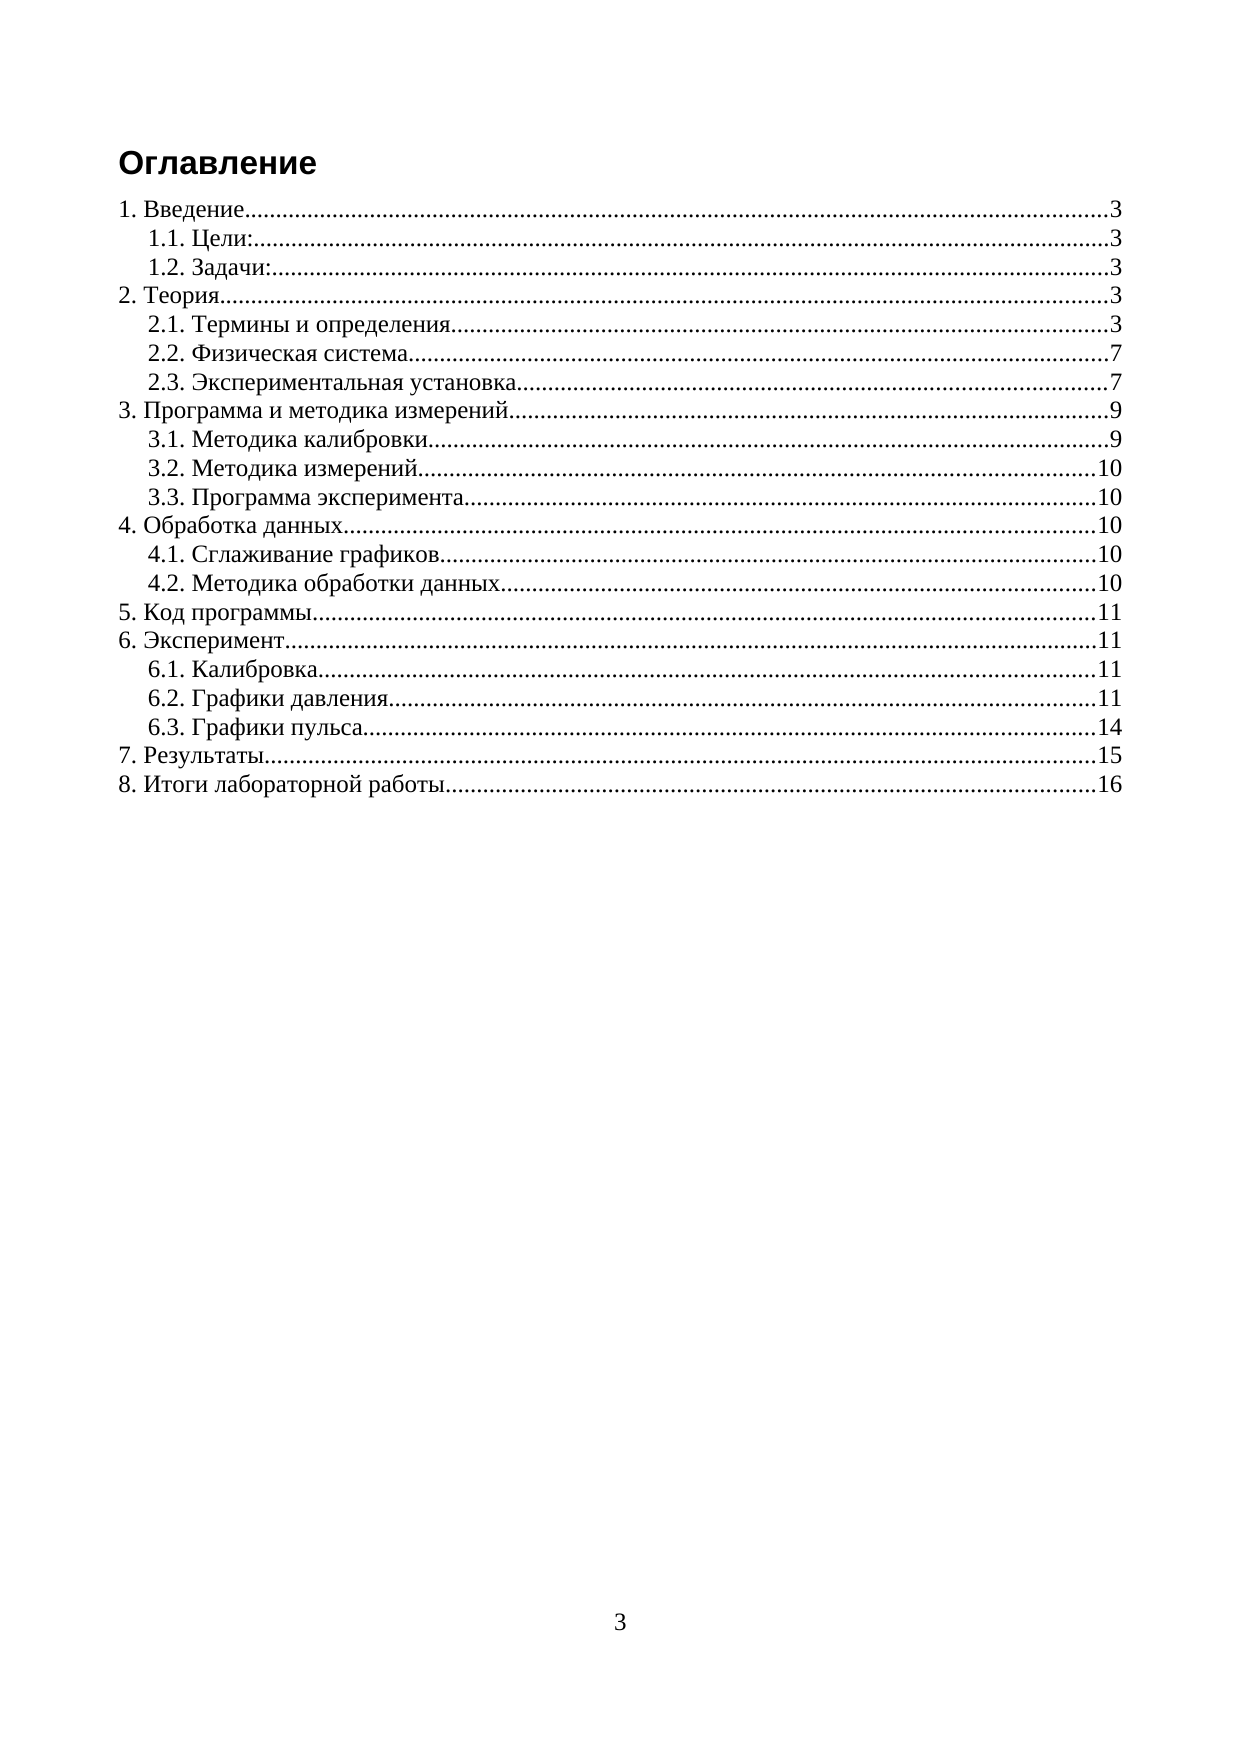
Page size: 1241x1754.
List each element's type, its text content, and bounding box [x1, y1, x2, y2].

text 7. Результаты 15 [118, 740, 1122, 769]
text 1.2. Задачи: 3 [148, 252, 1122, 280]
text 4.2. Методика обработки данных 10 [148, 568, 1122, 597]
subtitle Оглавление [118, 143, 1122, 182]
text 3.1. Методика калибровки 9 [148, 424, 1122, 453]
text 2.1. Термины и определения. 3 [148, 309, 1122, 338]
text 2. Теория. 3 [118, 280, 1122, 309]
text 3.2. Методика измерений 10 [148, 453, 1122, 482]
text 6.1. Калибровка 11 [148, 654, 1122, 683]
text 3. Программа и методика измерений 9 [118, 395, 1122, 424]
text 4.1. Сглаживание графиков 10 [148, 539, 1122, 568]
text 8. Итоги лабораторной работы 16 [118, 769, 1122, 798]
text 4. Обработка данных 10 [118, 510, 1122, 539]
text 1. Введение. 3 [118, 194, 1122, 223]
text 2.3. Экспериментальная установка 7 [148, 367, 1122, 395]
text 6.2. Графики давления 11 [148, 683, 1122, 712]
text 6. Эксперимент 11 [118, 625, 1122, 654]
text 2.2. Физическая система 7 [148, 338, 1122, 367]
text 5. Код программы 11 [118, 597, 1122, 625]
text 3.3. Программа эксперимента 10 [148, 482, 1122, 510]
text 1.1. Цели: 3 [148, 223, 1122, 252]
text 6.3. Графики пульса 14 [148, 712, 1122, 740]
